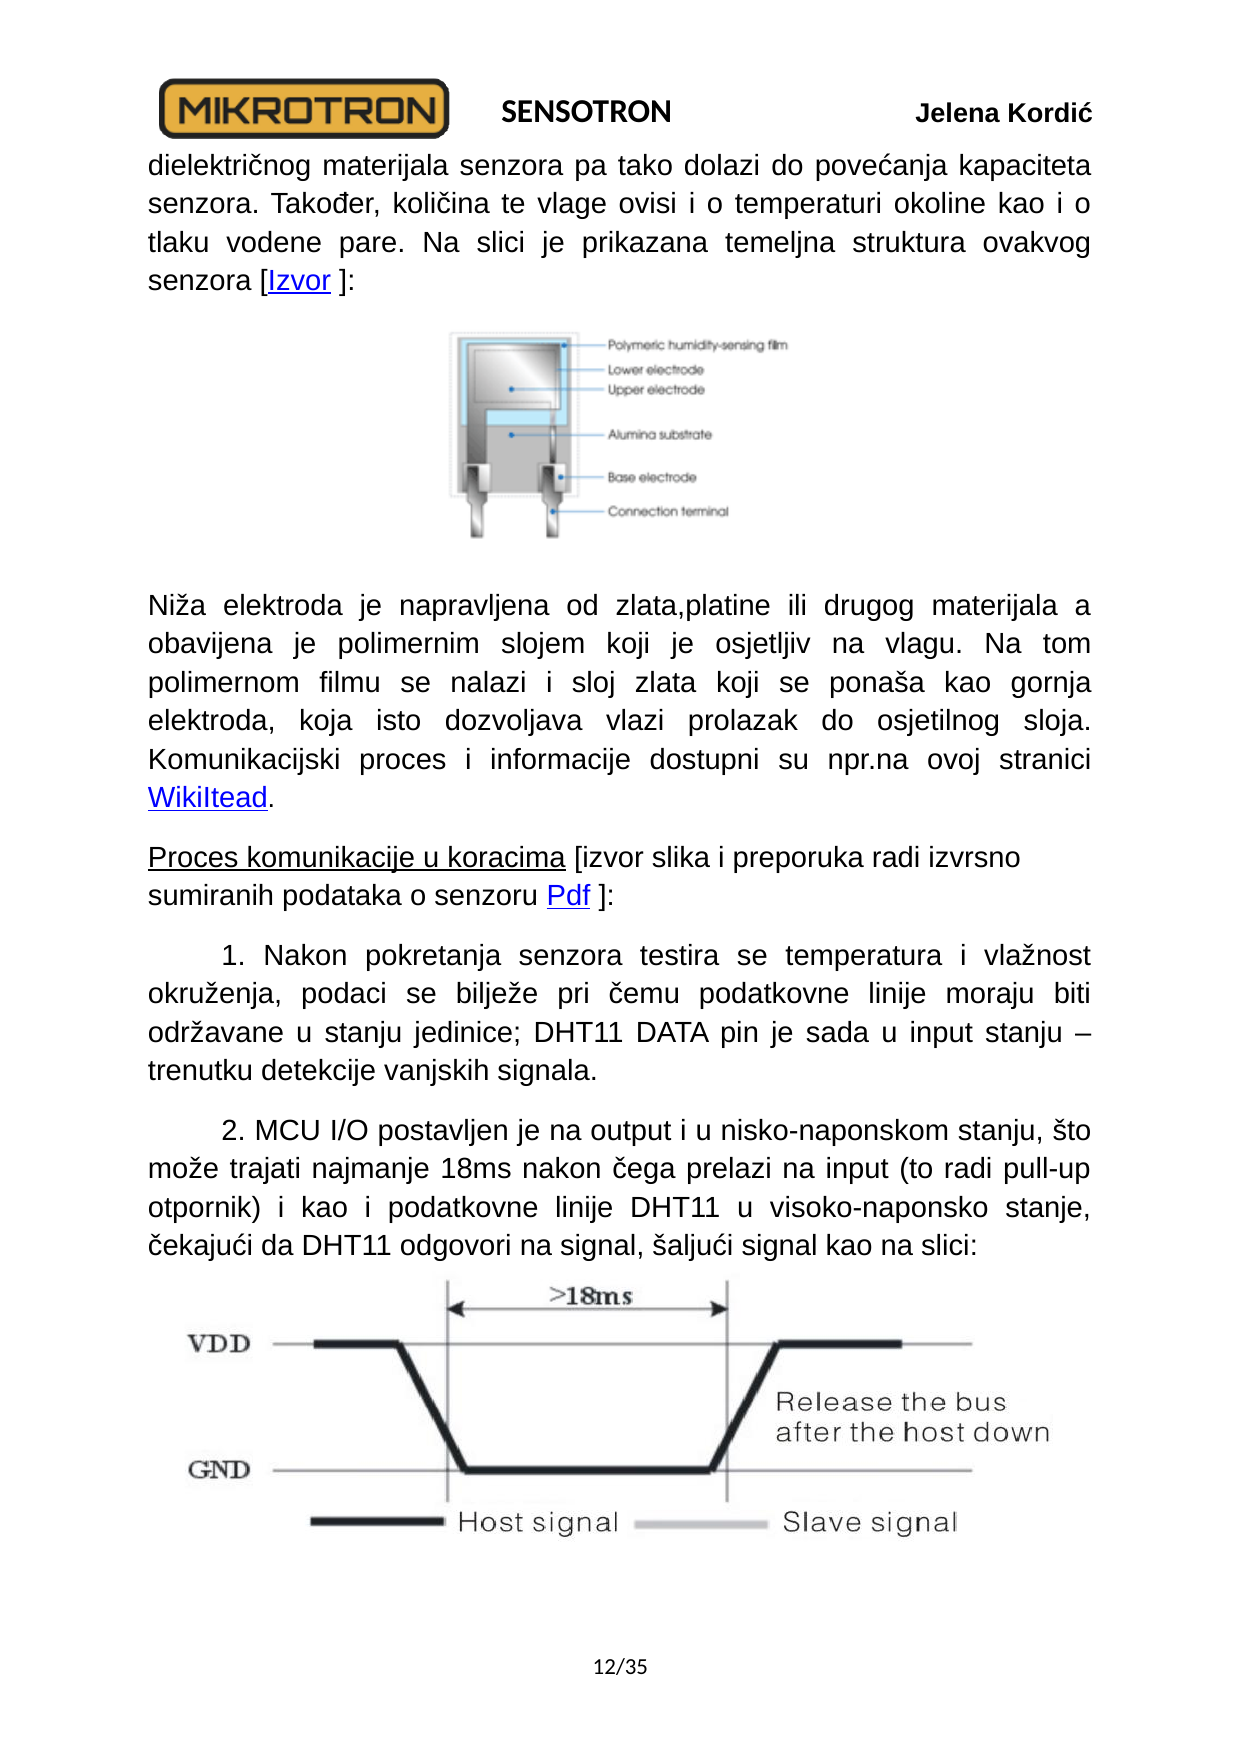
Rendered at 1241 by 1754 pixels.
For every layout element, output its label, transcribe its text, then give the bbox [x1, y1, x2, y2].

text dielektričnog materijala senzora pa tako dolazi do povećanja kapaciteta senzora. Također, količina te vlage ovisi i o temperaturi okoline kao i o tlaku vodene pare. Na slici je prikazana temeljna struktura ovakvog senzora [Izvor ]: [148, 148, 1093, 297]
text 1. Nakon pokretanja senzora testira se temperatura i vlažnost okruženja, podaci se bilježe pri čemu podatkovne linije moraju biti održavane u stanju jedinice; DHT11 DATA pin je sada u input stanju – trenutku detekcije vanjskih signala. [148, 938, 1093, 1087]
text 2. MCU I/O postavljen je na output i u nisko-naponskom stanju, što može trajati najmanje 18ms nakon čega prelazi na input (to radi pull-up otpornik) i kao i podatkovne linije DHT11 u visoko-naponsko stanje, čekajući da DHT11 odgovori na signal, šaljući signal kao na slici: [148, 1113, 1093, 1262]
picture [439, 322, 801, 551]
text Niža elektroda je napravljena od zlata,platine ili drugog materijala a obavijena je polimernim slojem koji je osjetljiv na vlagu. Na tom polimernom filmu se nalazi i sloj zlata koji se ponaša kao gornja elektroda, koja isto dozvoljava vlazi prolazak do osjetilnog sloja. Komunikacijski proces i informacije dostupni su npr.na ovoj stranici WikiItead. [148, 588, 1093, 814]
picture [184, 1271, 1056, 1544]
text Proces komunikacije u koracima [izvor slika i preporuka radi izvrsno sumiranih podataka o senzoru Pdf ]: [148, 840, 1093, 912]
